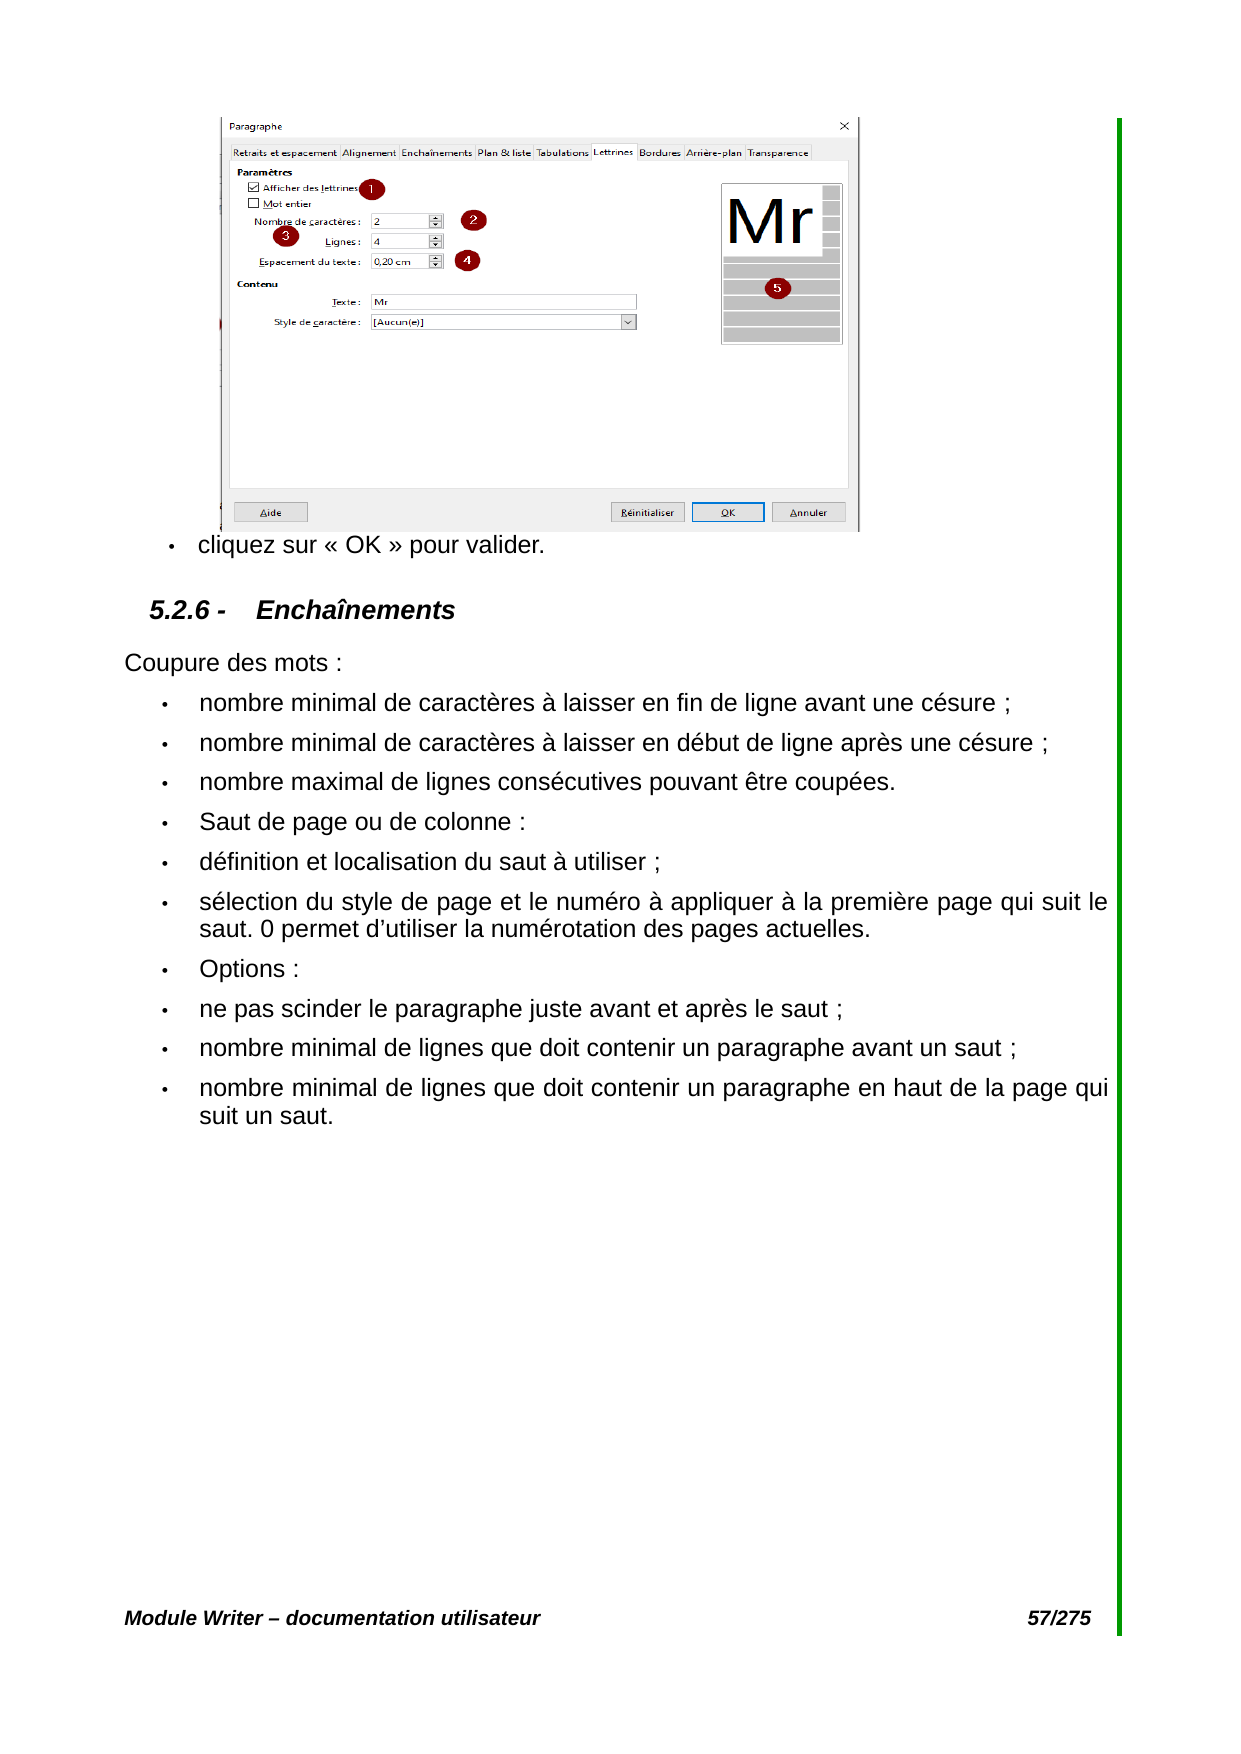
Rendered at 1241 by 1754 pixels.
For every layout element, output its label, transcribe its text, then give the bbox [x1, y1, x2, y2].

list définition et localisation du saut à utiliser ; [162, 848, 1111, 876]
list nombre minimal de lignes que doit contenir un paragraphe avant un saut ; [162, 1034, 1111, 1062]
list nombre minimal de caractères à laisser en fin de ligne avant une césure ; [162, 689, 1111, 717]
list cliquez sur « OK » pour valider. [168, 124, 1111, 559]
list nombre minimal de lignes que doit contenir un paragraphe en haut de la page qui suit un saut. [162, 1074, 1111, 1130]
list ne pas scinder le paragraphe juste avant et après le saut ; [162, 994, 1111, 1022]
list nombre minimal de caractères à laisser en début de ligne après une césure ; [162, 728, 1111, 756]
list sélection du style de page et le numéro à appliquer à la première page qui suit le saut. 0 permet d’utiliser la numérotation des pages actuelles. [162, 887, 1111, 943]
list Options : [162, 955, 1111, 983]
list Saut de page ou de colonne : [162, 808, 1111, 836]
subtitle Enchaînements [149, 595, 1111, 625]
list nombre maximal de lignes consécutives pouvant être coupées. [162, 768, 1111, 796]
picture [219, 117, 861, 532]
text Coupure des mots : [124, 649, 1111, 677]
